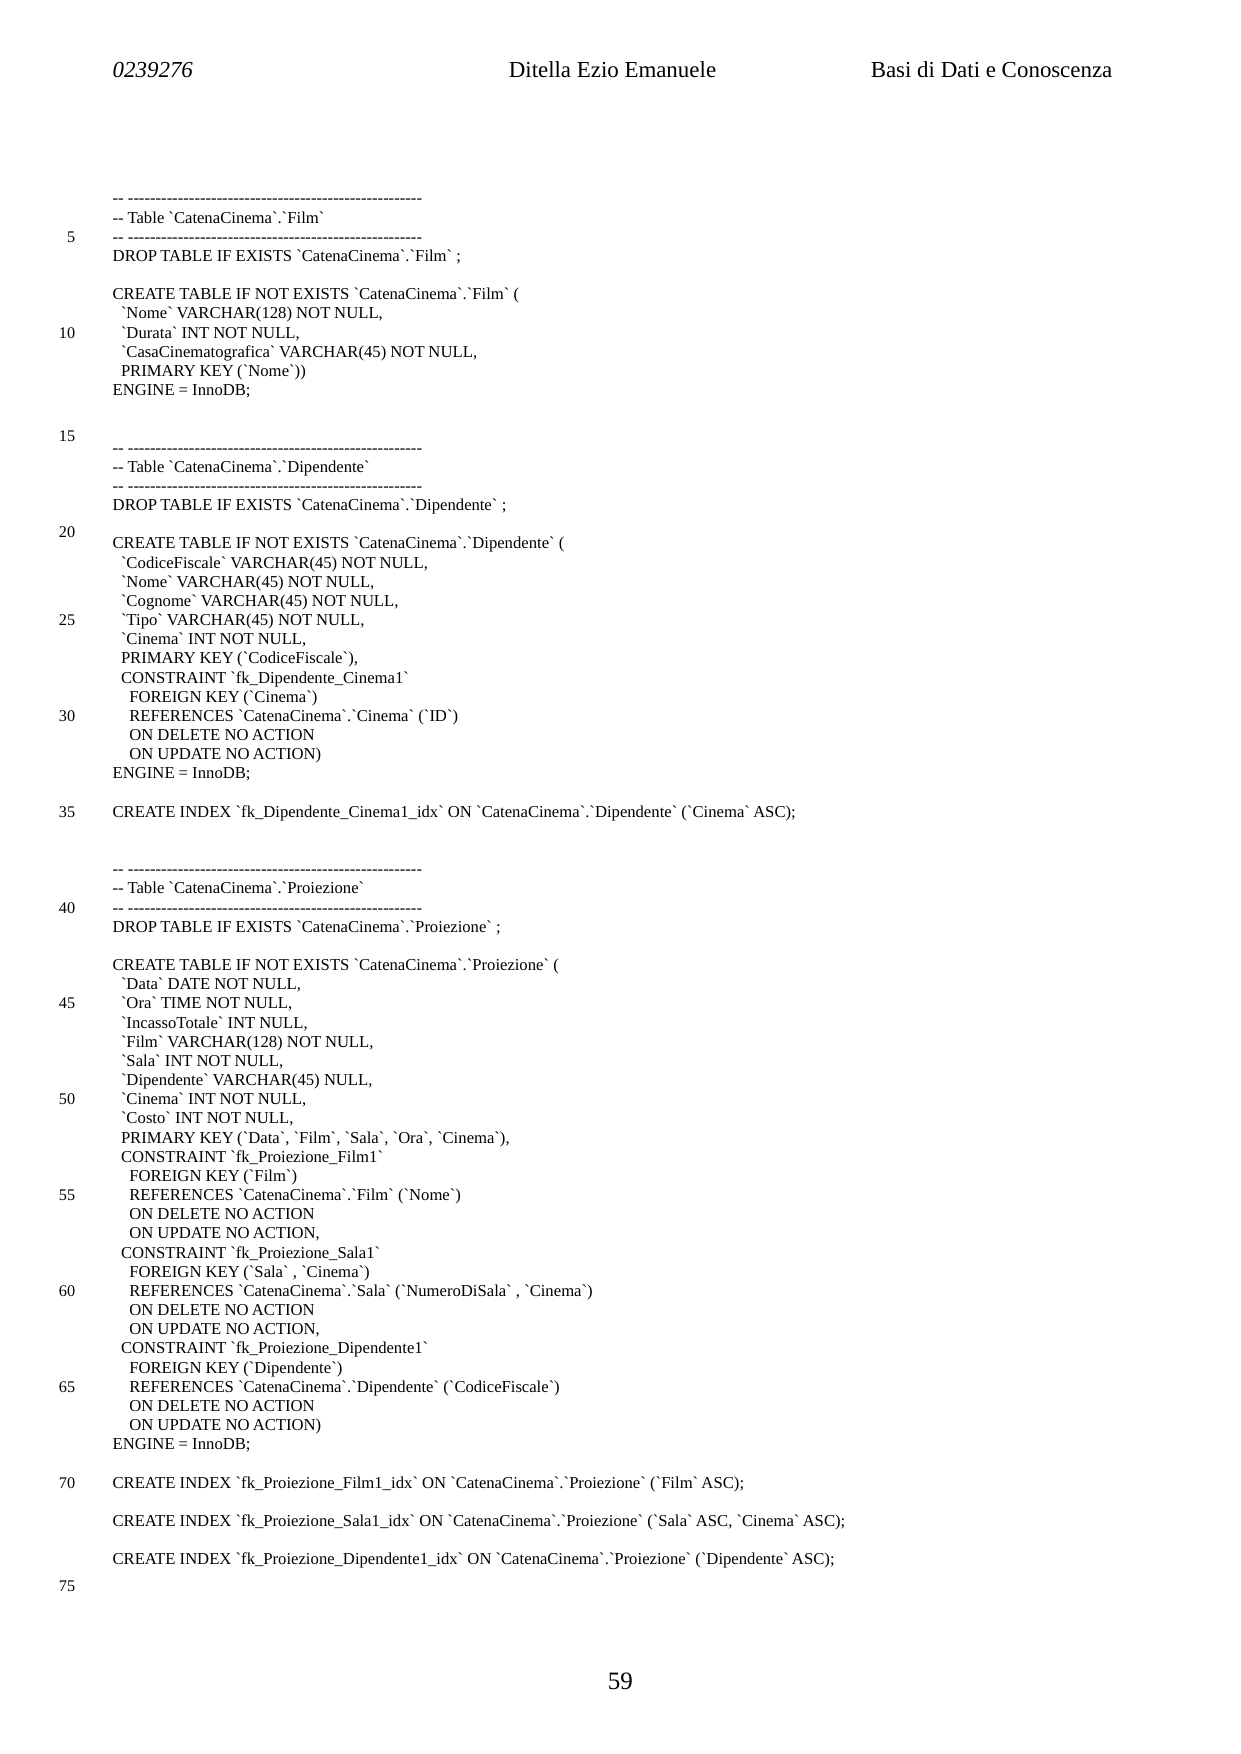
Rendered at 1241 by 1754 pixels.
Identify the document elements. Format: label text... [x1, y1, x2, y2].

text PRIMARY KEY (`CodiceFiscale`), [112, 648, 1128, 667]
text DROP TABLE IF EXISTS `CatenaCinema`.`Film` ; [112, 246, 1128, 265]
text CREATE TABLE IF NOT EXISTS `CatenaCinema`.`Film` ( [112, 284, 1128, 303]
text `CodiceFiscale` VARCHAR(45) NOT NULL, [112, 552, 1128, 572]
text `Data` DATE NOT NULL, [112, 974, 1128, 993]
text PRIMARY KEY (`Nome`)) [112, 361, 1128, 380]
text CREATE INDEX `fk_Dipendente_Cinema1_idx` ON `CatenaCinema`.`Dipendente` (`Cinema` ASC); [112, 802, 1128, 821]
text `Costo` INT NOT NULL, [112, 1108, 1128, 1127]
text `Film` VARCHAR(128) NOT NULL, [112, 1032, 1128, 1051]
text REFERENCES `CatenaCinema`.`Film` (`Nome`) [112, 1185, 1128, 1204]
text CONSTRAINT `fk_Proiezione_Sala1` [112, 1242, 1128, 1262]
text -- ----------------------------------------------------- [112, 437, 1128, 457]
text REFERENCES `CatenaCinema`.`Dipendente` (`CodiceFiscale`) [112, 1377, 1128, 1396]
text CREATE INDEX `fk_Proiezione_Film1_idx` ON `CatenaCinema`.`Proiezione` (`Film` ASC); [112, 1472, 1128, 1492]
text `Sala` INT NOT NULL, [112, 1051, 1128, 1070]
text ON UPDATE NO ACTION, [112, 1223, 1128, 1242]
text -- ----------------------------------------------------- [112, 859, 1128, 878]
text FOREIGN KEY (`Sala` , `Cinema`) [112, 1262, 1128, 1281]
text ON UPDATE NO ACTION) [112, 744, 1128, 763]
text `Nome` VARCHAR(128) NOT NULL, [112, 303, 1128, 322]
text `CasaCinematografica` VARCHAR(45) NOT NULL, [112, 342, 1128, 361]
text ENGINE = InnoDB; [112, 380, 1128, 399]
text REFERENCES `CatenaCinema`.`Sala` (`NumeroDiSala` , `Cinema`) [112, 1281, 1128, 1300]
text -- Table `CatenaCinema`.`Proiezione` [112, 878, 1128, 897]
text `Nome` VARCHAR(45) NOT NULL, [112, 572, 1128, 591]
text -- Table `CatenaCinema`.`Dipendente` [112, 457, 1128, 476]
text -- ----------------------------------------------------- [112, 188, 1128, 207]
text CREATE TABLE IF NOT EXISTS `CatenaCinema`.`Dipendente` ( [112, 533, 1128, 552]
text CONSTRAINT `fk_Proiezione_Film1` [112, 1147, 1128, 1166]
text FOREIGN KEY (`Film`) [112, 1166, 1128, 1185]
text CONSTRAINT `fk_Dipendente_Cinema1` [112, 667, 1128, 687]
text `Tipo` VARCHAR(45) NOT NULL, [112, 610, 1128, 629]
text `Cognome` VARCHAR(45) NOT NULL, [112, 591, 1128, 610]
text `Cinema` INT NOT NULL, [112, 1089, 1128, 1108]
text CREATE INDEX `fk_Proiezione_Dipendente1_idx` ON `CatenaCinema`.`Proiezione` (`Dipendente` ASC); [112, 1549, 1128, 1568]
text ON UPDATE NO ACTION, [112, 1319, 1128, 1338]
text ON UPDATE NO ACTION) [112, 1415, 1128, 1434]
text CONSTRAINT `fk_Proiezione_Dipendente1` [112, 1338, 1128, 1357]
text FOREIGN KEY (`Dipendente`) [112, 1357, 1128, 1377]
text FOREIGN KEY (`Cinema`) [112, 687, 1128, 706]
text CREATE TABLE IF NOT EXISTS `CatenaCinema`.`Proiezione` ( [112, 955, 1128, 974]
text ON DELETE NO ACTION [112, 1204, 1128, 1223]
text ON DELETE NO ACTION [112, 725, 1128, 744]
text ON DELETE NO ACTION [112, 1396, 1128, 1415]
text DROP TABLE IF EXISTS `CatenaCinema`.`Proiezione` ; [112, 917, 1128, 936]
text DROP TABLE IF EXISTS `CatenaCinema`.`Dipendente` ; [112, 495, 1128, 514]
text `Durata` INT NOT NULL, [112, 322, 1128, 342]
text REFERENCES `CatenaCinema`.`Cinema` (`ID`) [112, 706, 1128, 725]
text ENGINE = InnoDB; [112, 1434, 1128, 1453]
text -- Table `CatenaCinema`.`Film` [112, 207, 1128, 227]
text -- ----------------------------------------------------- [112, 476, 1128, 495]
text `Ora` TIME NOT NULL, [112, 993, 1128, 1012]
text CREATE INDEX `fk_Proiezione_Sala1_idx` ON `CatenaCinema`.`Proiezione` (`Sala` ASC, `Cinema` ASC); [112, 1511, 1128, 1530]
text PRIMARY KEY (`Data`, `Film`, `Sala`, `Ora`, `Cinema`), [112, 1127, 1128, 1147]
text ENGINE = InnoDB; [112, 763, 1128, 782]
text -- ----------------------------------------------------- [112, 227, 1128, 246]
text ON DELETE NO ACTION [112, 1300, 1128, 1319]
text `Dipendente` VARCHAR(45) NULL, [112, 1070, 1128, 1089]
text -- ----------------------------------------------------- [112, 897, 1128, 917]
text `Cinema` INT NOT NULL, [112, 629, 1128, 648]
text `IncassoTotale` INT NULL, [112, 1012, 1128, 1032]
